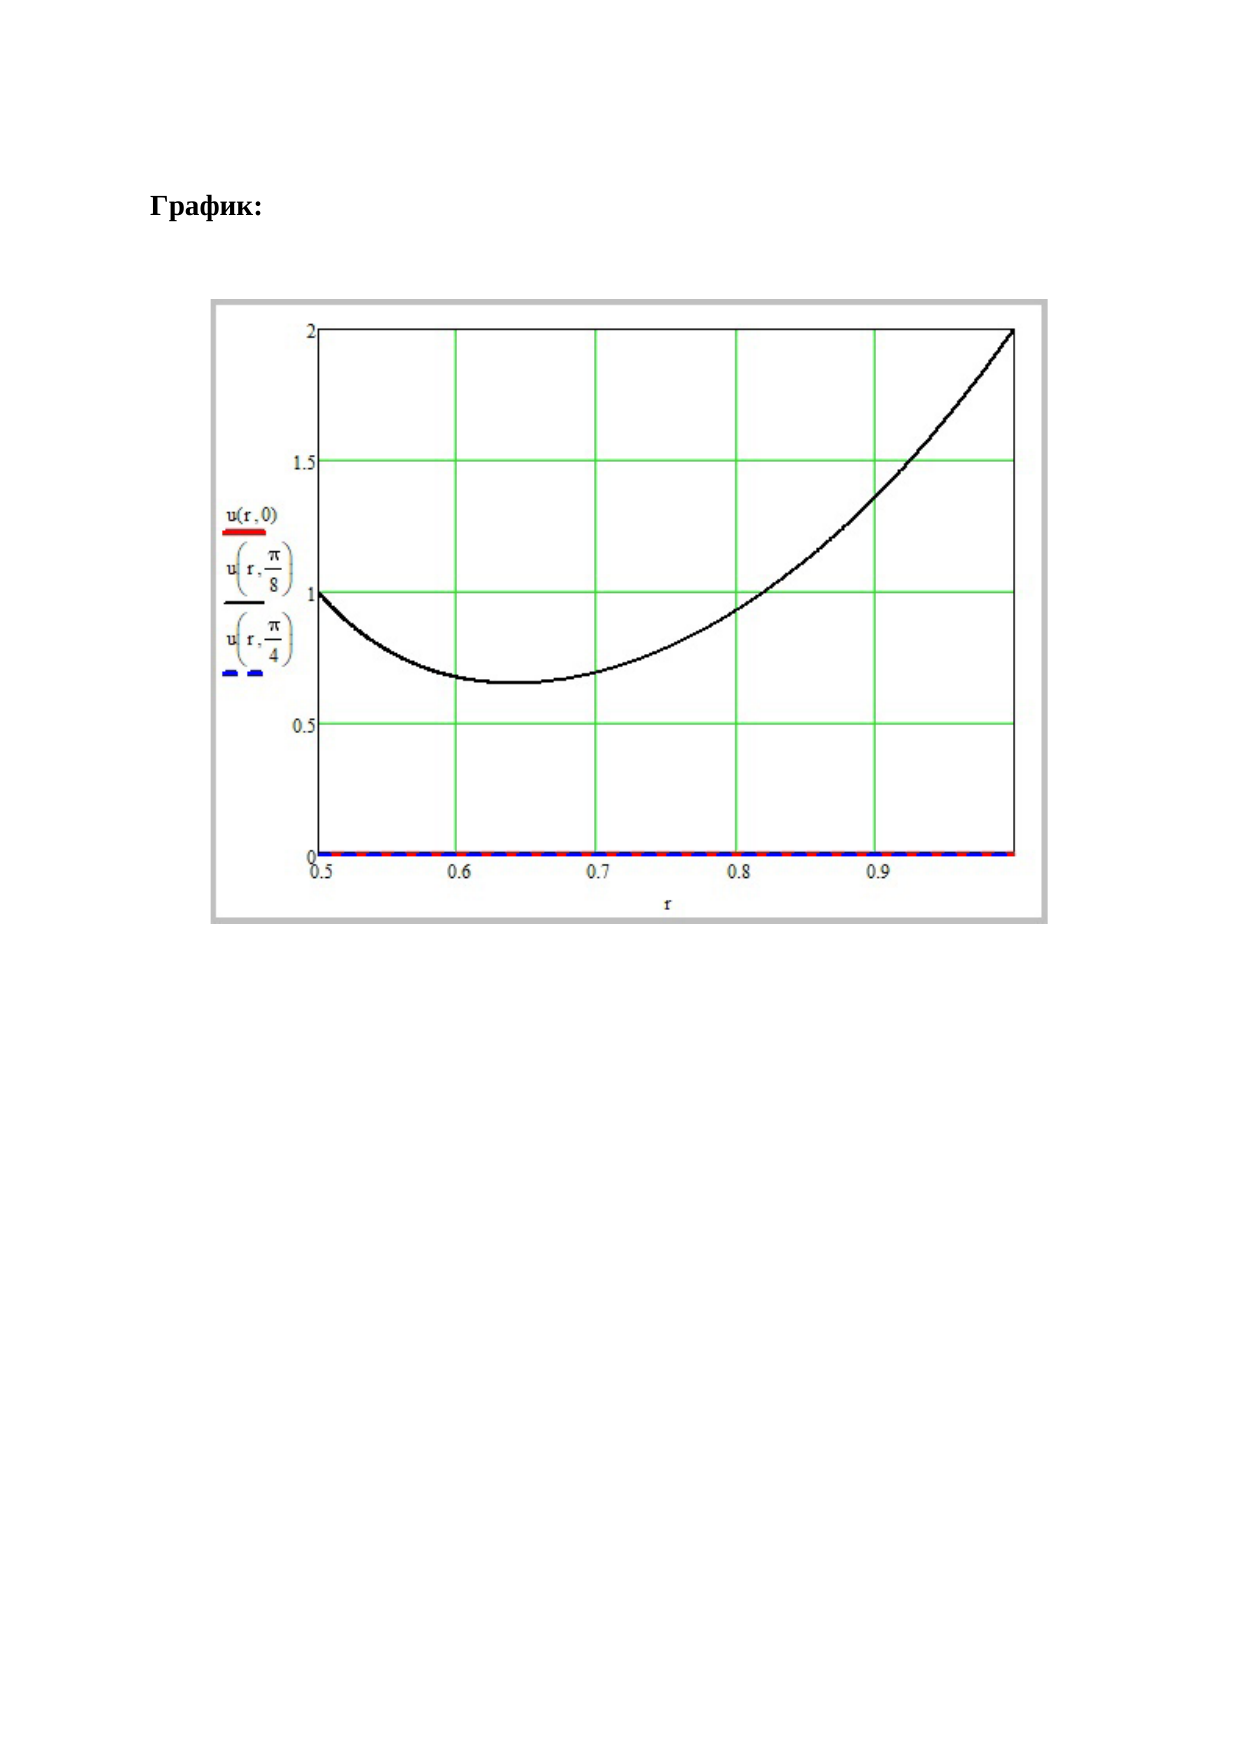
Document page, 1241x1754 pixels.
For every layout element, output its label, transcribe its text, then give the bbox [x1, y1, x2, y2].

text График: [150, 188, 1090, 222]
picture [210, 299, 1048, 924]
